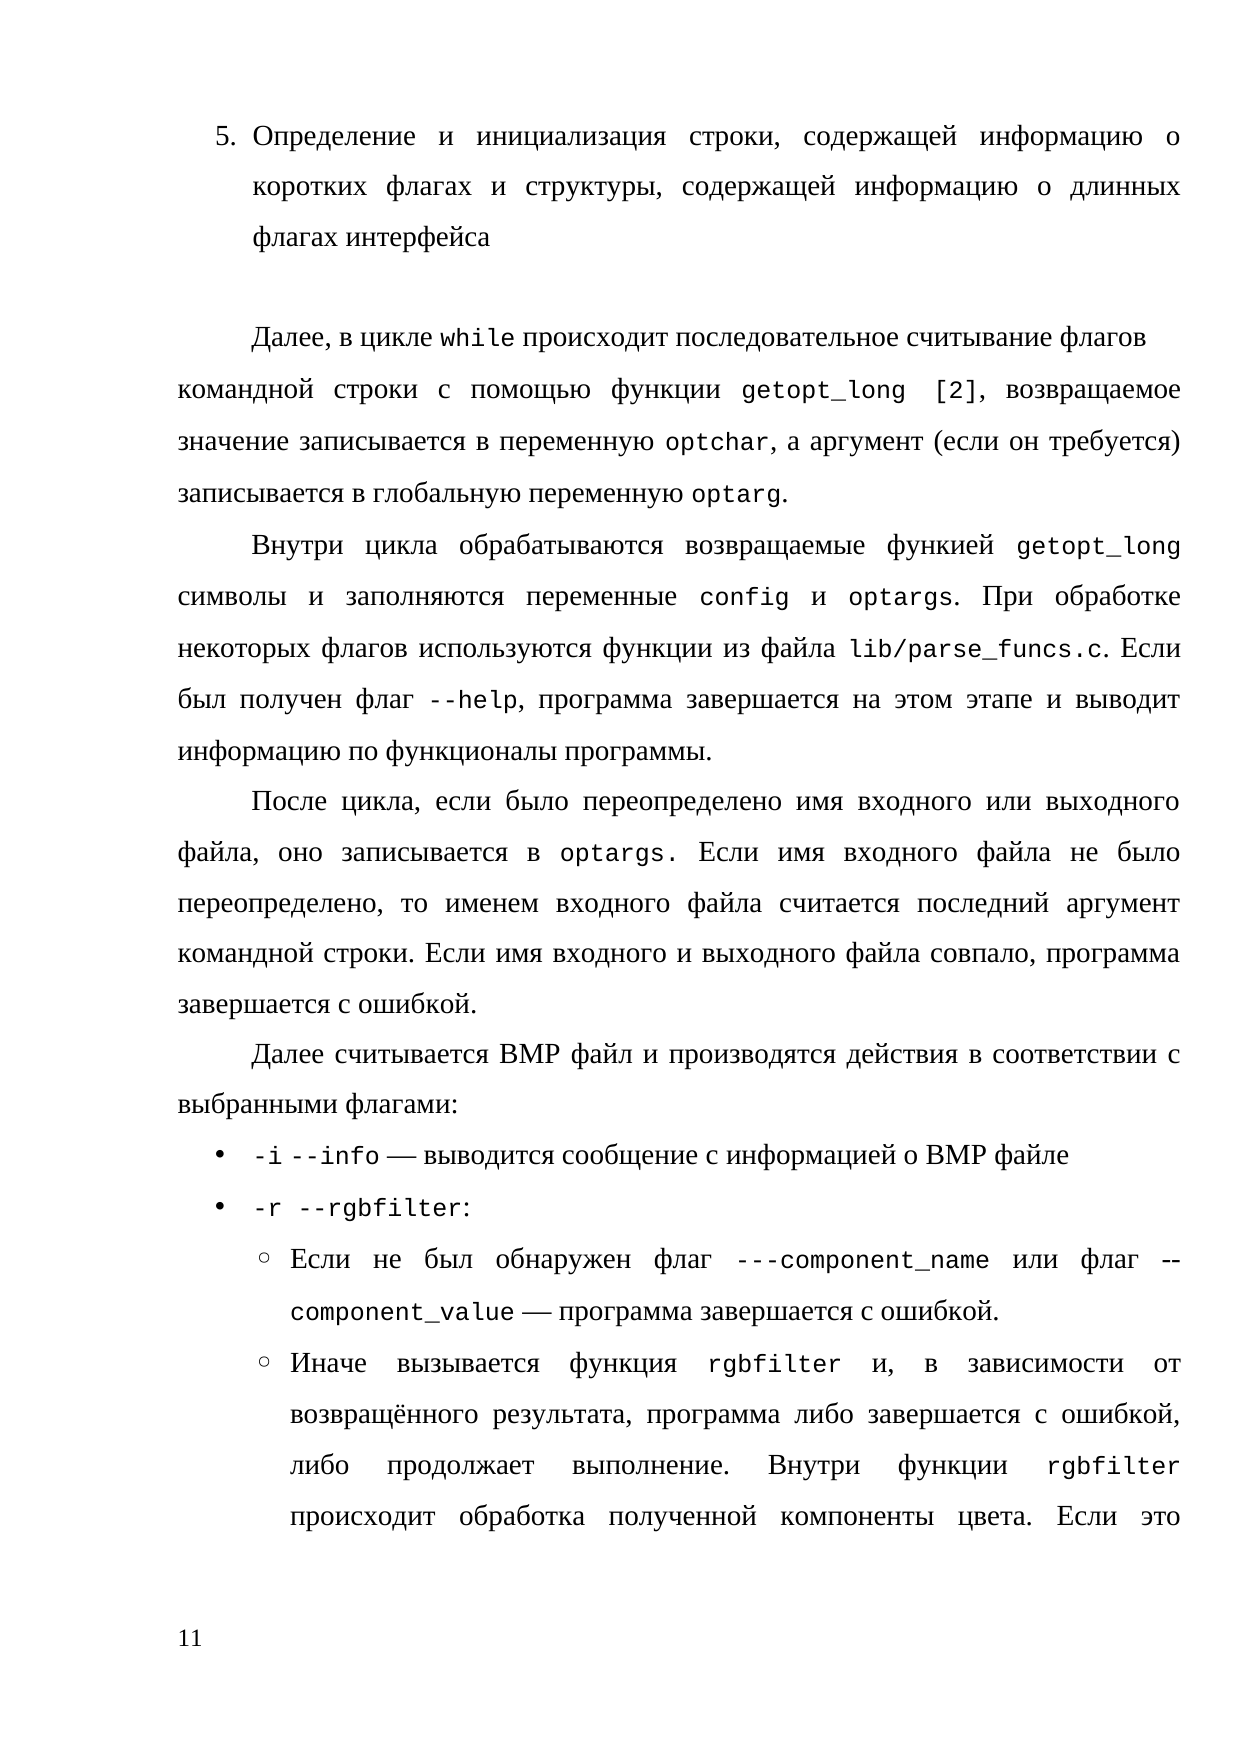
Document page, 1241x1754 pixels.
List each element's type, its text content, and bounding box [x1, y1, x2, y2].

text командной строки с помощью функции getopt_long [2], возвращаемое значение записывается в переменную optchar, а аргумент (если он требуется) записывается в глобальную переменную optarg. [177, 372, 1181, 509]
text Внутри цикла обрабатываются возвращаемые функией getopt_long символы и заполняются переменные config и optargs. При обработке некоторых флагов используются функции из файла lib/parse_funcs.c. Если был получен флаг --help, программа завершается на этом этапе и выводит информацию по функционалы программы. [177, 527, 1181, 767]
list Если не был обнаружен флаг ---component_name или флаг --component_value — программа завершается с ошибкой. [252, 1241, 1181, 1328]
text Далее, в цикле while происходит последовательное считывание флагов [177, 319, 1181, 354]
text После цикла, если было переопределено имя входного или выходного файла, оно записывается в optargs. Если имя входного файла не было переопределено, то именем входного файла считается последний аргумент командной строки. Если имя входного и выходного файла совпало, программа завершается с ошибкой. [177, 783, 1181, 1019]
text Далее считывается BMP файл и производятся действия в соответствии с выбранными флагами: [177, 1036, 1181, 1120]
list Иначе вызывается функция rgbfilter и, в зависимости от возвращённого результата, программа либо завершается с ошибкой, либо продолжает выполнение. Внутри функции rgbfilter происходит обработка полученной компоненты цвета. Если это [252, 1345, 1181, 1532]
list -r --rgbfilter: [215, 1189, 1181, 1224]
list -i --info — выводится сообщение с информацией о BMP файле [215, 1137, 1181, 1172]
list Определение и инициализация строки, содержащей информацию о коротких флагах и структуры, содержащей информацию о длинных флагах интерфейса [215, 118, 1181, 252]
